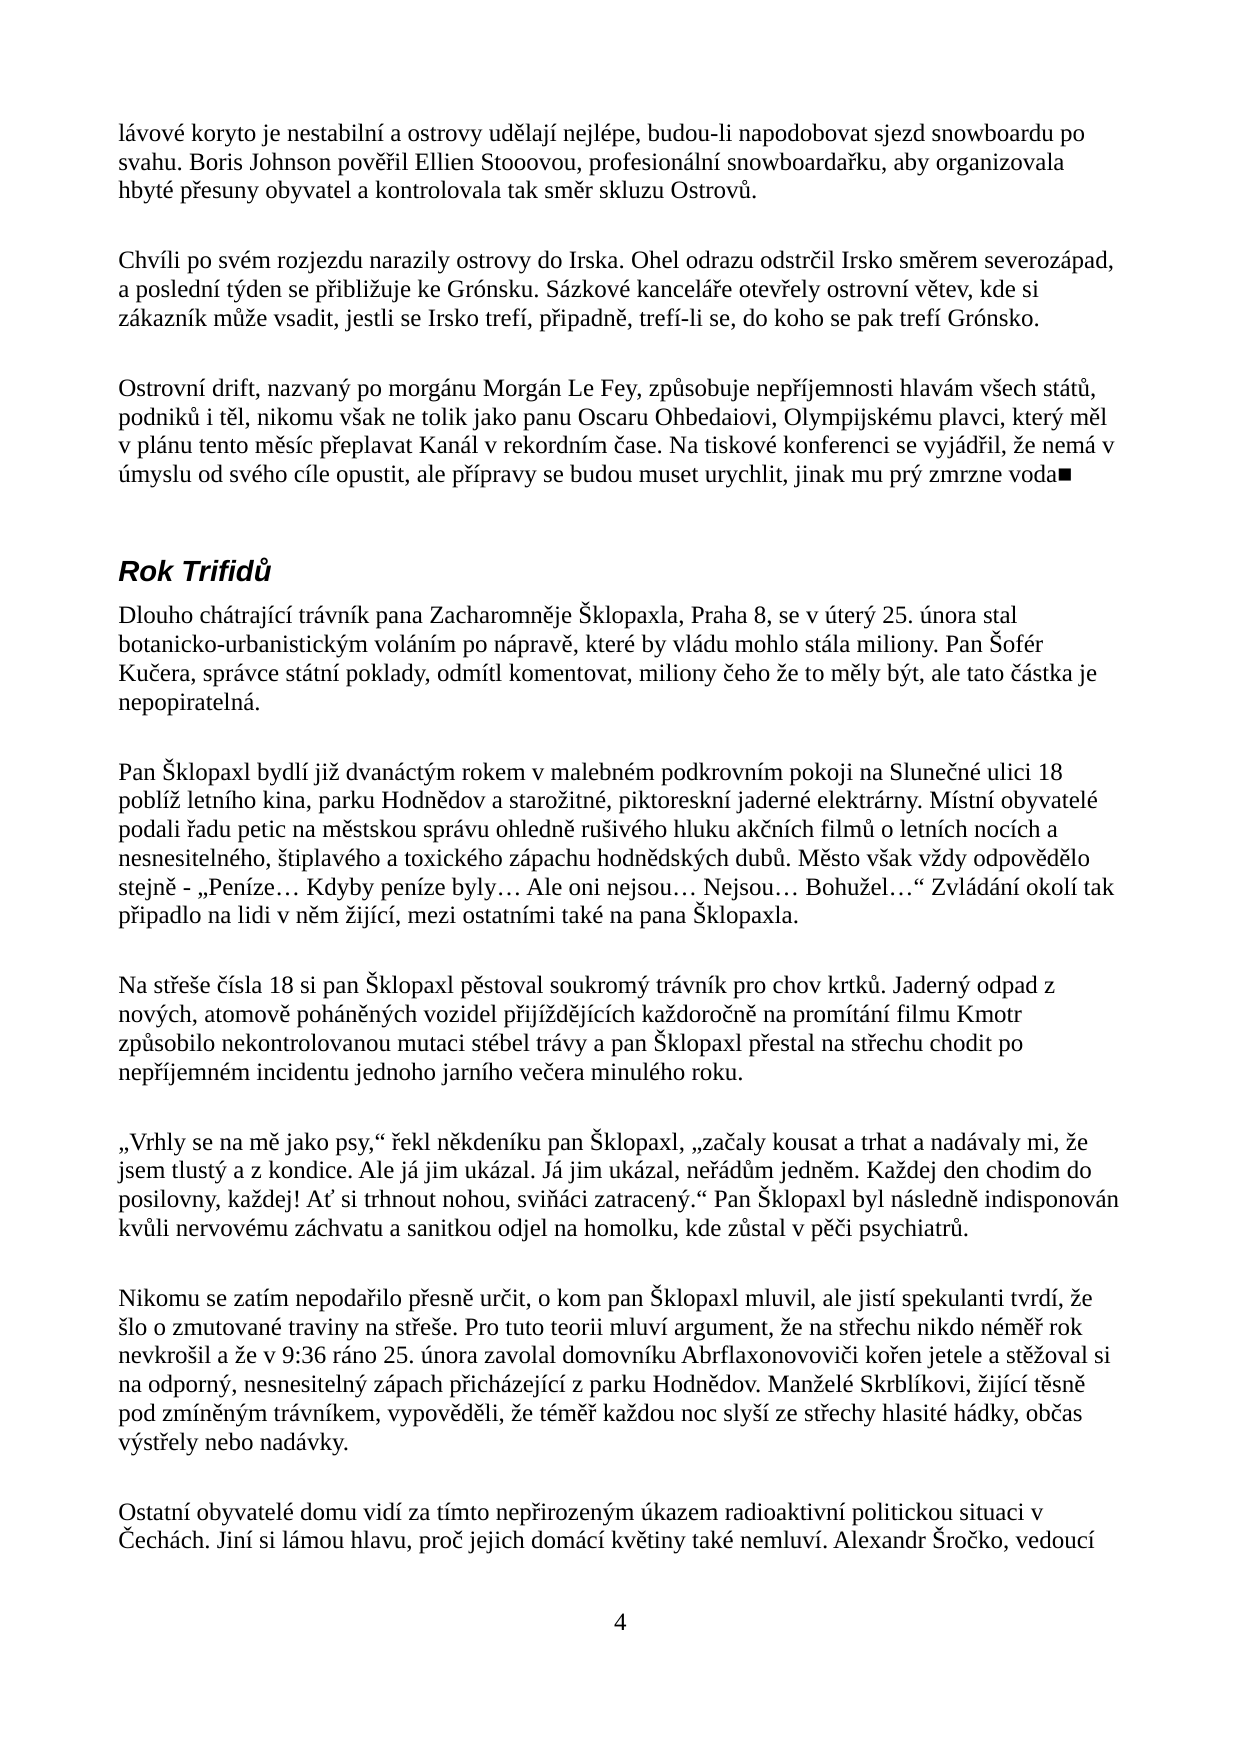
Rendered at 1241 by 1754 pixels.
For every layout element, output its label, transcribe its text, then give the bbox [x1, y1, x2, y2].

text Nikomu se zatím nepodařilo přesně určit, o kom pan Šklopaxl mluvil, ale jistí spekulanti tvrdí, že šlo o zmutované traviny na střeše. Pro tuto teorii mluví argument, že na střechu nikdo néměř rok nevkrošil a že v 9:36 ráno 25. února zavolal domovníku Abrflaxonovoviči kořen jetele a stěžoval si na odporný, nesnesitelný zápach přicházející z parku Hodnědov. Manželé Skrblíkovi, žijící těsně pod zmíněným trávníkem, vypověděli, že téměř každou noc slyší ze střechy hlasité hádky, občas výstřely nebo nadávky. [118, 1283, 1122, 1484]
text „Vrhly se na mě jako psy,“ řekl někdeníku pan Šklopaxl, „začaly kousat a trhat a nadávaly mi, že jsem tlustý a z kondice. Ale já jim ukázal. Já jim ukázal, neřádům jedněm. Každej den chodim do posilovny, každej! Ať si trhnout nohou, sviňáci zatracený.“ Pan Šklopaxl byl následně indisponován kvůli nervovému záchvatu a sanitkou odjel na homolku, kde zůstal v pěči psychiatrů. [118, 1127, 1122, 1270]
subtitle Rok Trifidů [118, 554, 1122, 588]
text Pan Šklopaxl bydlí již dvanáctým rokem v malebném podkrovním pokoji na Slunečné ulici 18 poblíž letního kina, parku Hodnědov a starožitné, piktoreskní jaderné elektrárny. Místní obyvatelé podali řadu petic na městskou správu ohledně rušivého hluku akčních filmů o letních nocích a nesnesitelného, štiplavého a toxického zápachu hodnědských dubů. Město však vždy odpovědělo stejně - „Peníze… Kdyby peníze byly… Ale oni nejsou… Nejsou… Bohužel…“ Zvládání okolí tak připadlo na lidi v něm žijící, mezi ostatními také na pana Šklopaxla. [118, 757, 1122, 958]
text Ostatní obyvatelé domu vidí za tímto nepřirozeným úkazem radioaktivní politickou situaci v Čechách. Jiní si lámou hlavu, proč jejich domácí květiny také nemluví. Alexandr Šročko, vedoucí [118, 1497, 1122, 1554]
text Ostrovní drift, nazvaný po morgánu Morgán Le Fey, způsobuje nepříjemnosti hlavám všech států, podniků i těl, nikomu však ne tolik jako panu Oscaru Ohbedaiovi, Olympijskému plavci, který měl v plánu tento měsíc přeplavat Kanál v rekordním čase. Na tiskové konferenci se vyjádřil, že nemá v úmyslu od svého cíle opustit, ale přípravy se budou muset urychlit, jinak mu prý zmrzne voda■ [118, 373, 1122, 517]
text Chvíli po svém rozjezdu narazily ostrovy do Irska. Ohel odrazu odstrčil Irsko směrem severozápad, a poslední týden se přibližuje ke Grónsku. Sázkové kanceláře otevřely ostrovní větev, kde si zákazník může vsadit, jestli se Irsko trefí, připadně, trefí-li se, do koho se pak trefí Grónsko. [118, 246, 1122, 361]
text lávové koryto je nestabilní a ostrovy udělají nejlépe, budou-li napodobovat sjezd snowboardu po svahu. Boris Johnson pověřil Ellien Stooovou, profesionální snowboardařku, aby organizovala hbyté přesuny obyvatel a kontrolovala tak směr skluzu Ostrovů. [118, 118, 1122, 233]
text Dlouho chátrající trávník pana Zacharomněje Šklopaxla, Praha 8, se v úterý 25. února stal botanicko-urbanistickým voláním po nápravě, které by vládu mohlo stála miliony. Pan Šofér Kučera, správce státní poklady, odmítl komentovat, miliony čeho že to měly být, ale tato částka je nepopiratelná. [118, 600, 1122, 744]
text Na střeše čísla 18 si pan Šklopaxl pěstoval soukromý trávník pro chov krtků. Jaderný odpad z nových, atomově poháněných vozidel přijíždějících každoročně na promítání filmu Kmotr způsobilo nekontrolovanou mutaci stébel trávy a pan Šklopaxl přestal na střechu chodit po nepříjemném incidentu jednoho jarního večera minulého roku. [118, 970, 1122, 1114]
